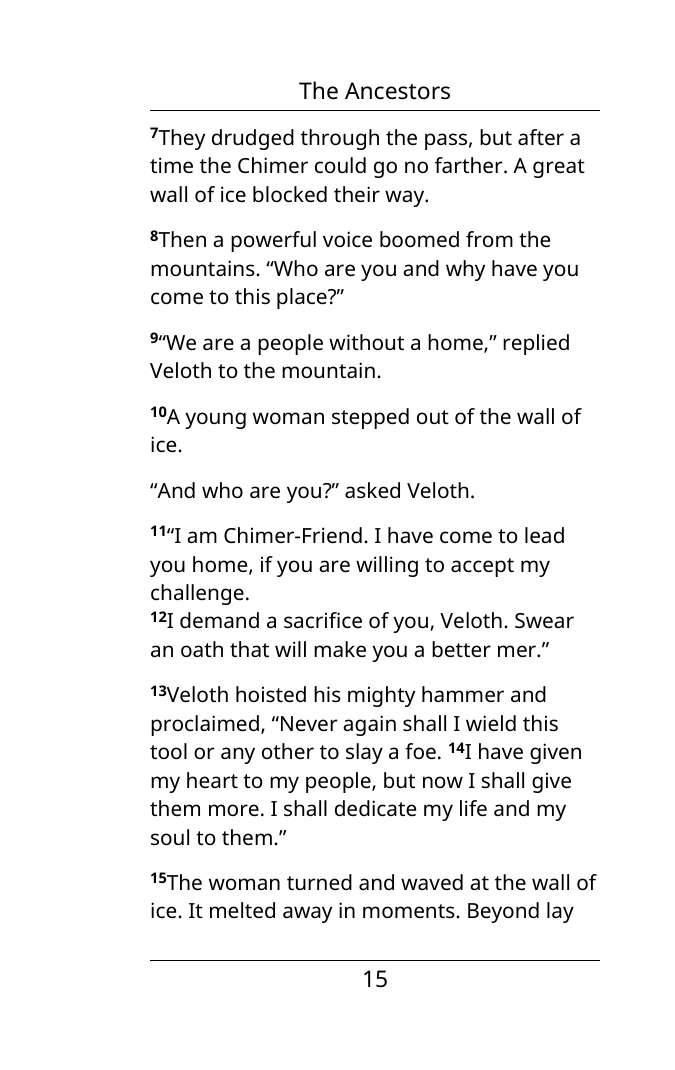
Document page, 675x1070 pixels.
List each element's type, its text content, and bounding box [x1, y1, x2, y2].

text 13Veloth hoisted his mighty hammer and proclaimed, “Never again shall I wield this tool or any other to slay a foe. 14I have given my heart to my people, but now I shall give them more. I shall dedicate my life and my soul to them.” [150, 681, 600, 851]
text 15The woman turned and waved at the wall of ice. It melted away in moments. Beyond lay [150, 868, 600, 925]
text 11“I am Chimer-Friend. I have come to lead you home, if you are willing to accept my challenge. [150, 521, 600, 607]
text 9“We are a people without a home,” replied Veloth to the mountain. [150, 328, 600, 385]
text “And who are you?” asked Veloth. [150, 476, 600, 504]
text 10A young woman stepped out of the wall of ice. [150, 402, 600, 459]
text 8Then a powerful voice boomed from the mountains. “Who are you and why have you come to this place?” [150, 225, 600, 311]
text 7They drudged through the pass, but after a time the Chimer could go no farther. A great wall of ice blocked their way. [150, 123, 600, 208]
text 12I demand a sacrifice of you, Veloth. Swear an oath that will make you a better mer.” [150, 607, 600, 663]
